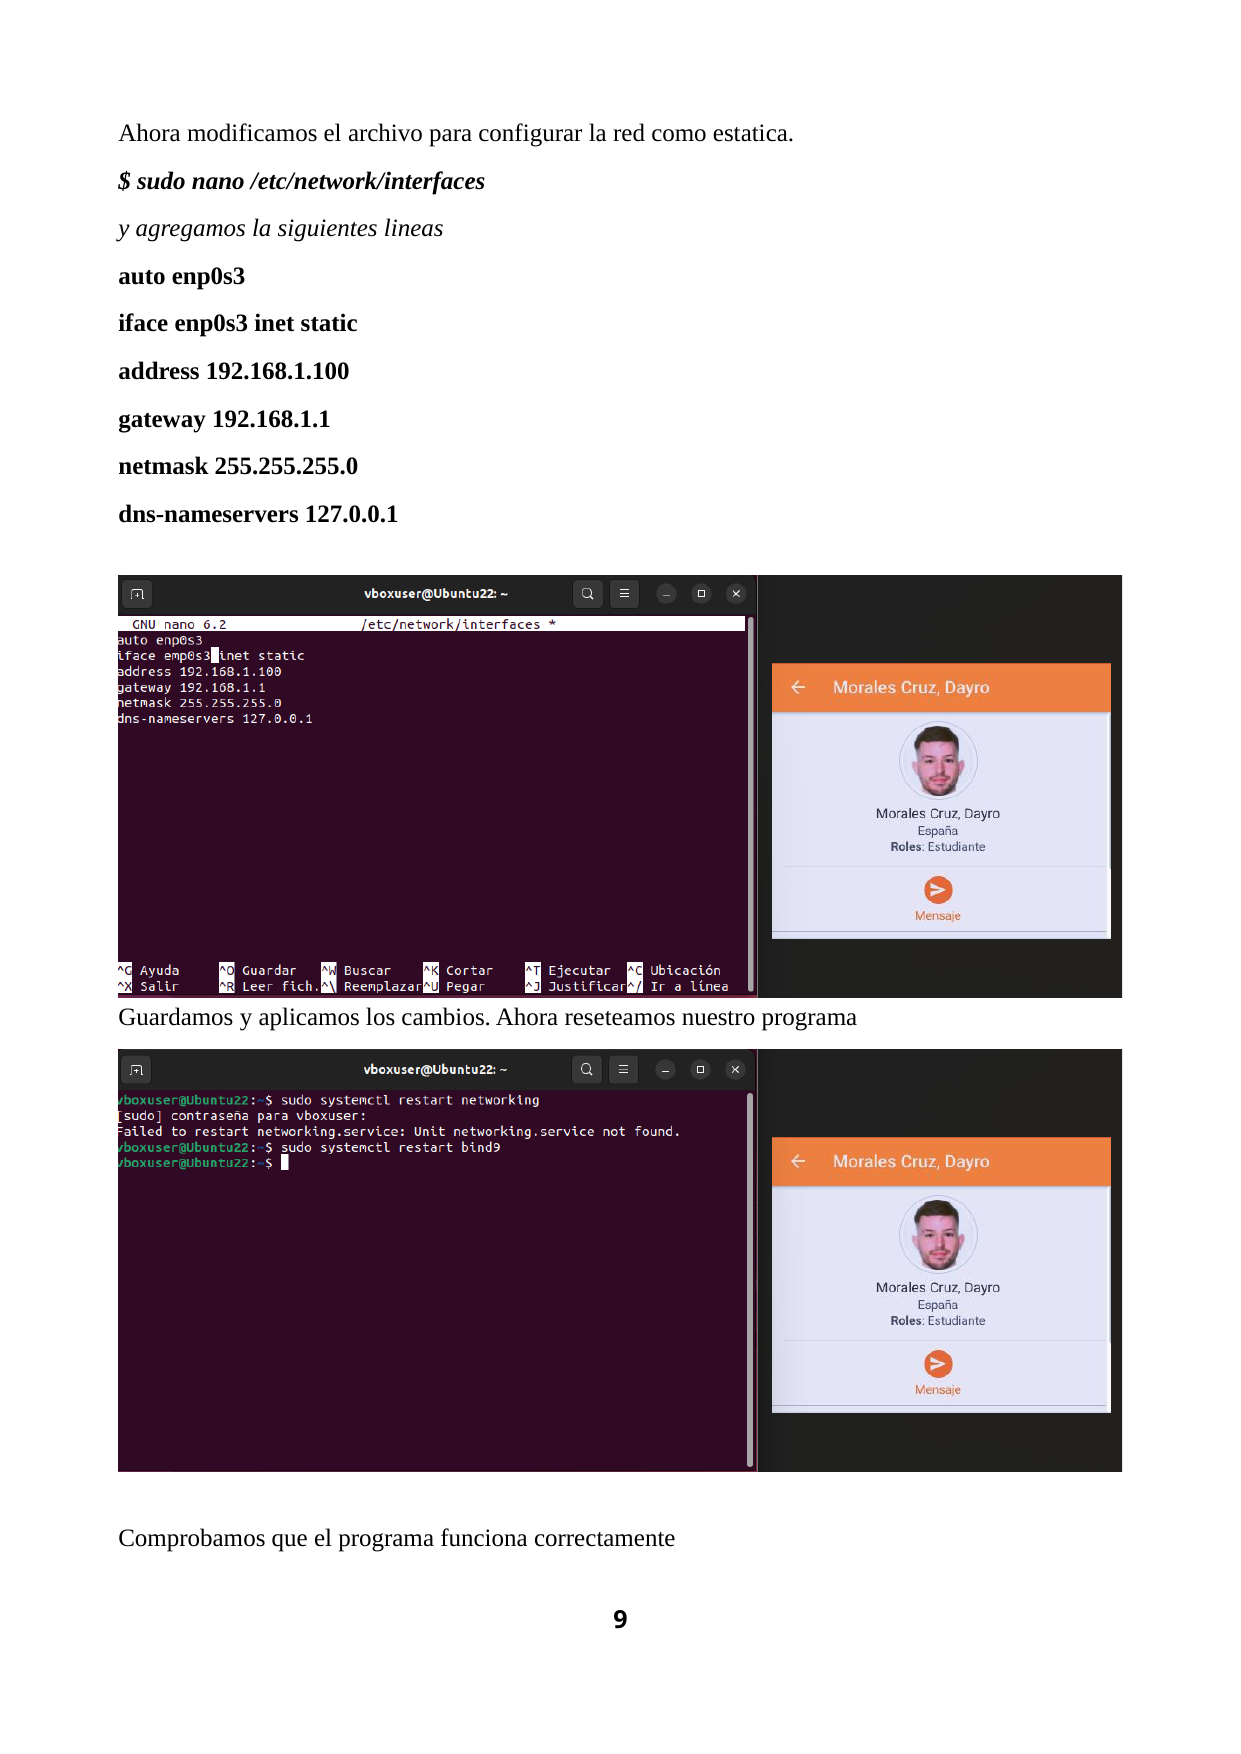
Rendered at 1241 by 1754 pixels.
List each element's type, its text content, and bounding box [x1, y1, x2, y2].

text Ahora modificamos el archivo para configurar la red como estatica. [118, 118, 1122, 147]
text iface enp0s3 inet static [118, 308, 1122, 337]
text $ sudo nano /etc/network/interfaces [118, 166, 1122, 194]
picture [118, 1049, 1123, 1472]
text Guardamos y aplicamos los cambios. Ahora reseteamos nuestro programa [118, 998, 1122, 1031]
text auto enp0s3 [118, 261, 1122, 290]
picture [118, 575, 1123, 998]
text gateway 192.168.1.1 [118, 404, 1122, 432]
text netmask 255.255.255.0 [118, 451, 1122, 480]
text dns-nameservers 127.0.0.1 [118, 499, 1122, 528]
text Comprobamos que el programa funciona correctamente [118, 1523, 1122, 1552]
text address 192.168.1.100 [118, 356, 1122, 385]
text y agregamos la siguientes lineas [118, 213, 1122, 242]
